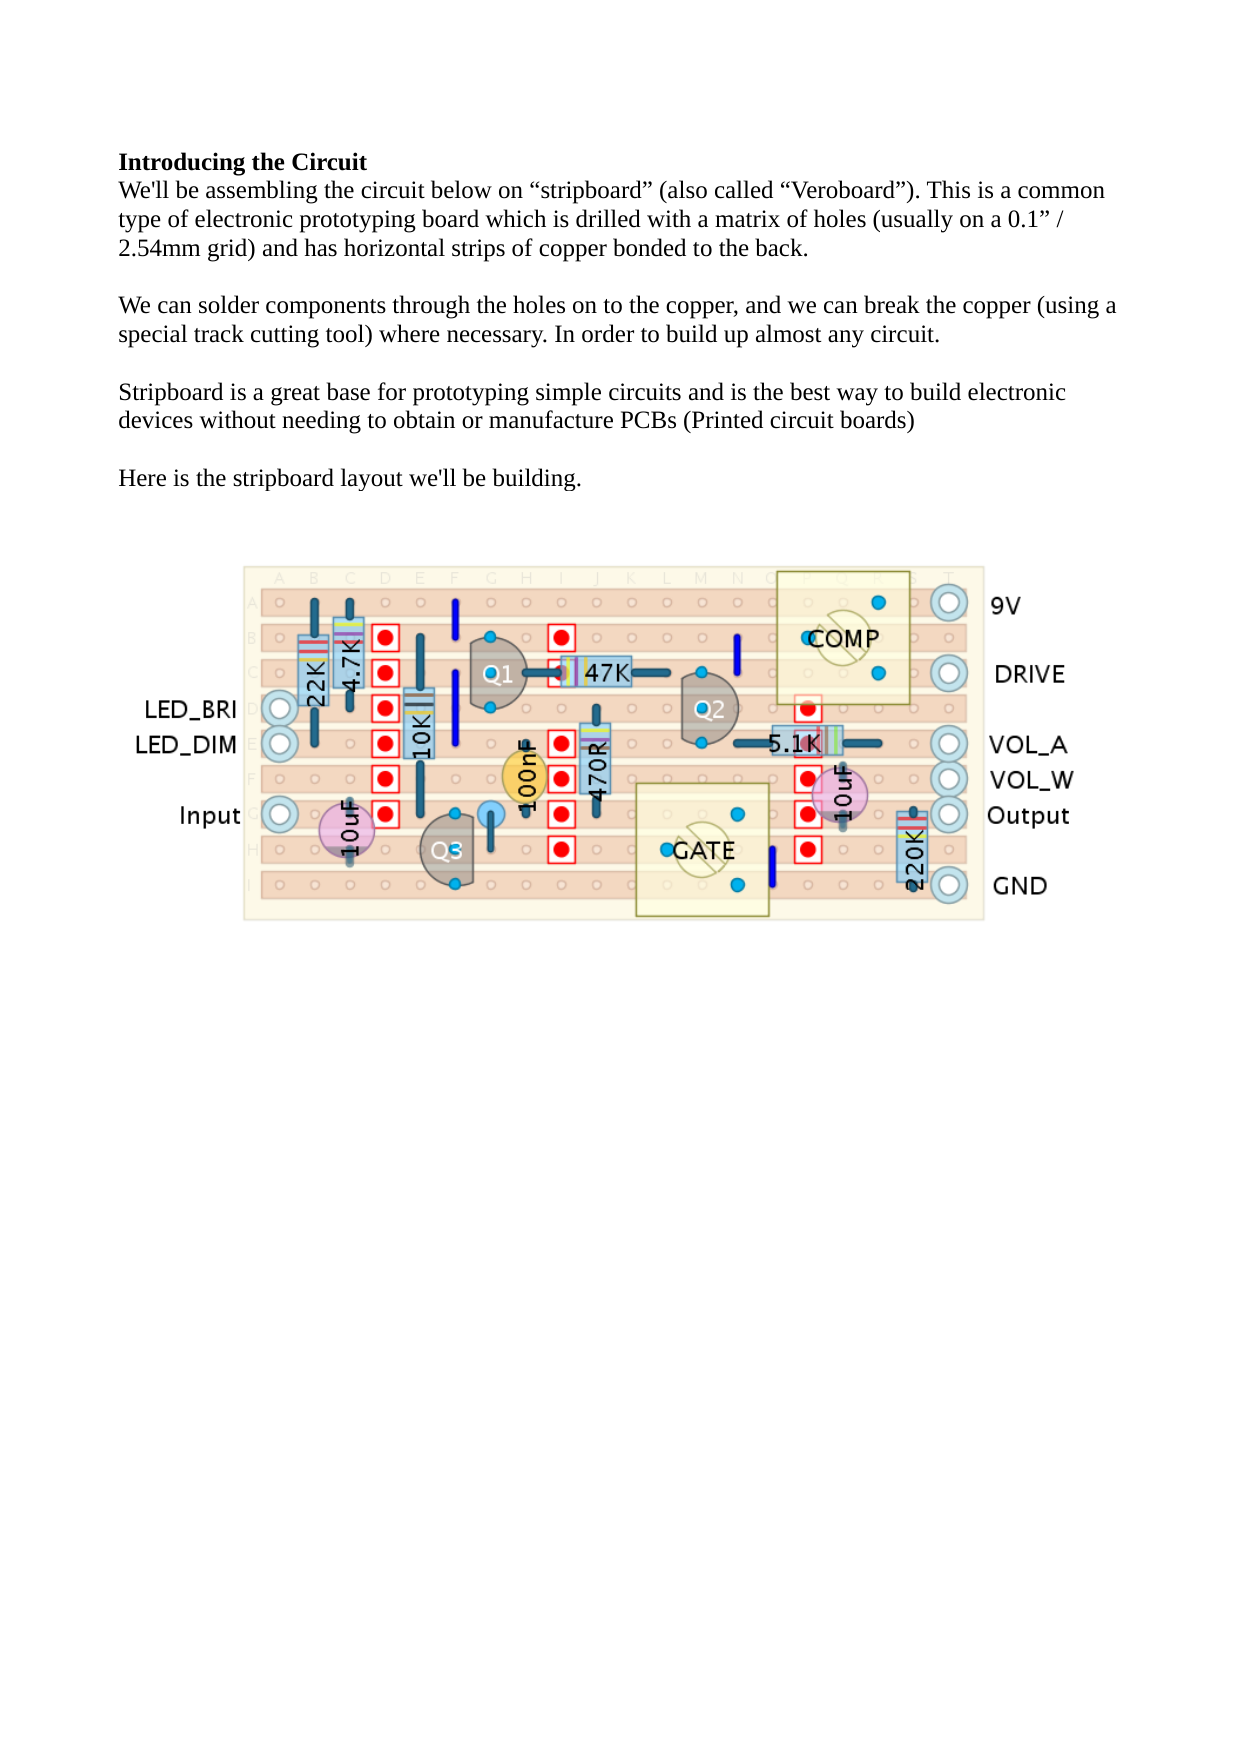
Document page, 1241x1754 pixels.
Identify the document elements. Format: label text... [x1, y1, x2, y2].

text Introducing the Circuit [118, 147, 1122, 176]
text Here is the stripboard layout we'll be building. [118, 463, 1122, 491]
text We can solder components through the holes on to the copper, and we can break the copper (using a special track cutting tool) where necessary. In order to build up almost any circuit. [118, 291, 1122, 348]
text Stripboard is a great base for prototyping simple circuits and is the best way to build electronic devices without needing to obtain or manufacture PCBs (Printed circuit boards) [118, 377, 1122, 434]
text We'll be assembling the circuit below on “stripboard” (also called “Veroboard”). This is a common type of electronic prototyping board which is drilled with a matrix of holes (usually on a 0.1” / 2.54mm grid) and has horizontal strips of copper bonded to the back. [118, 176, 1122, 262]
